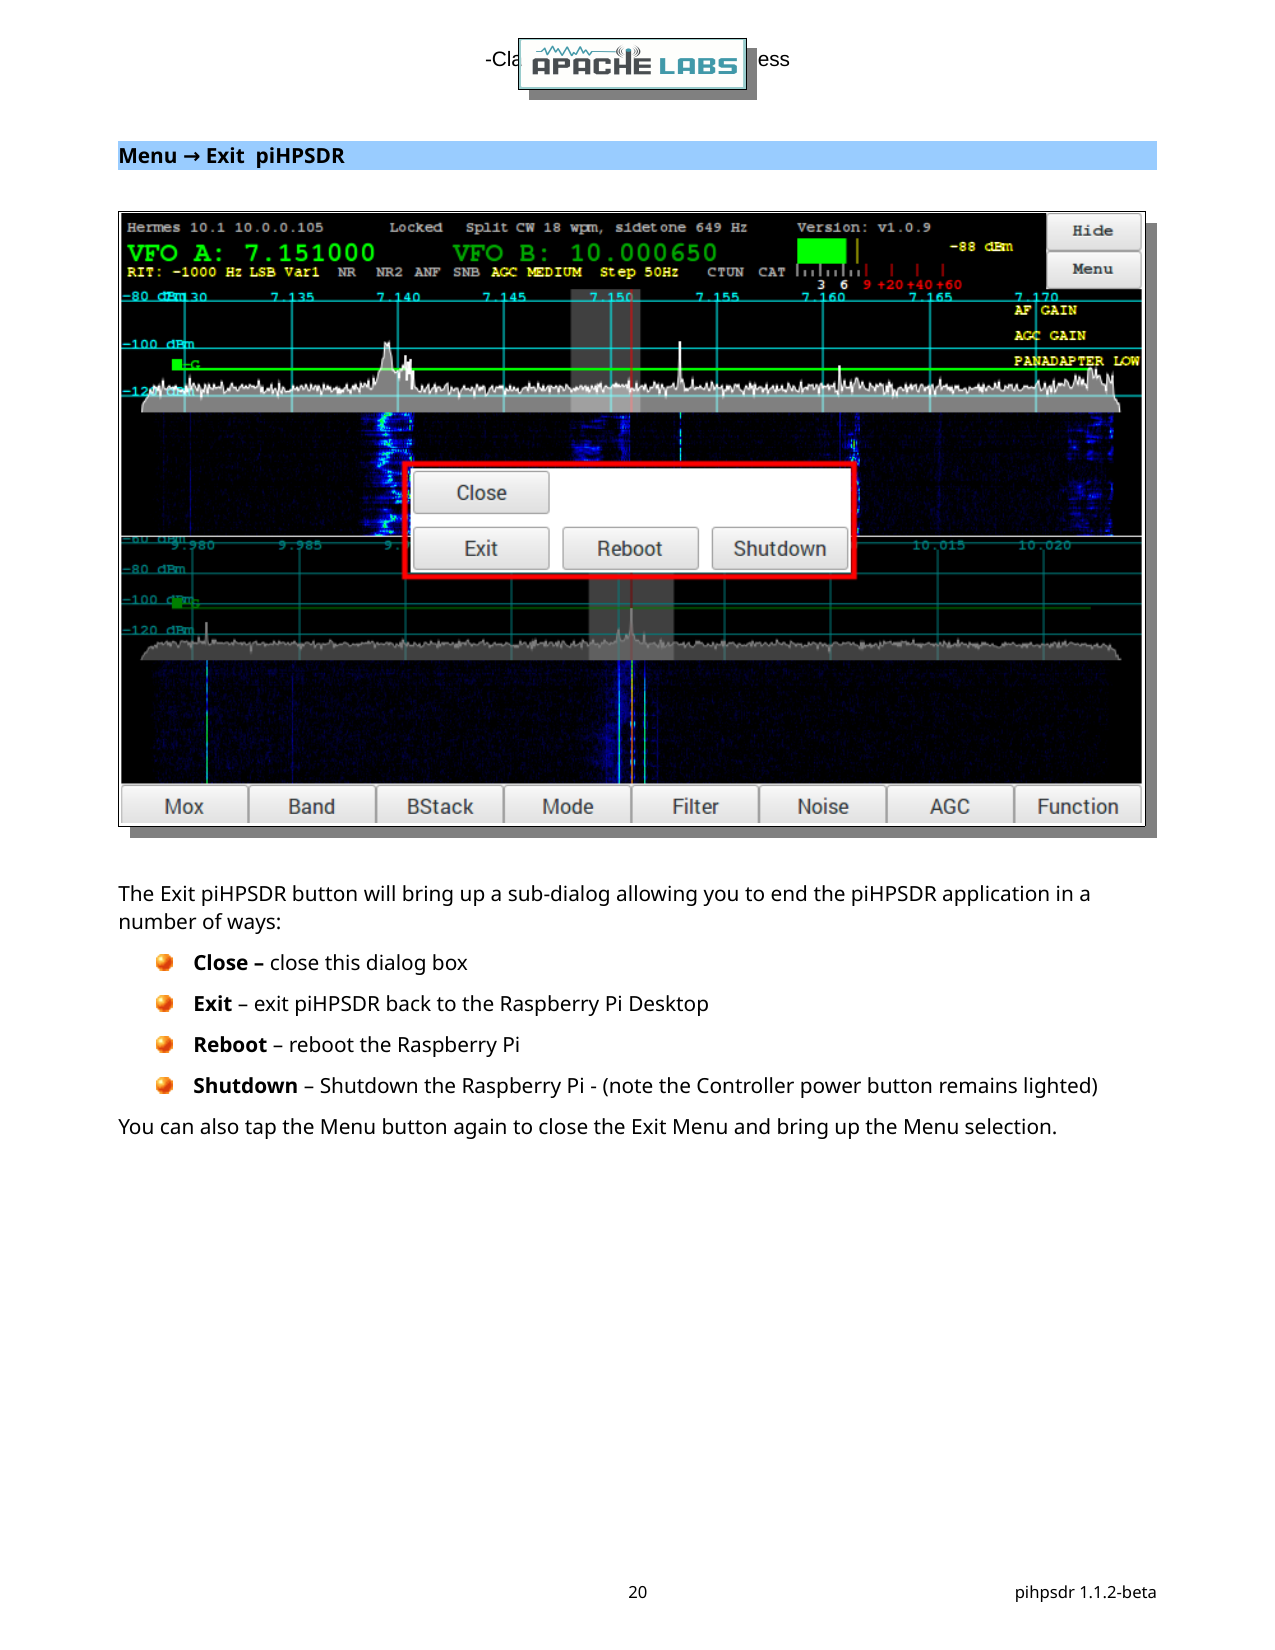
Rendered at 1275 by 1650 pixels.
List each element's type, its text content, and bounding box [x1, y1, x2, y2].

picture [156, 1077, 173, 1094]
list Exit – exit piHPSDR back to the Raspberry Pi Desktop [156, 989, 1157, 1018]
picture [156, 1036, 173, 1053]
picture [121, 213, 1142, 823]
list Reboot – reboot the Raspberry Pi [156, 1030, 1157, 1059]
picture [156, 995, 173, 1012]
text The Exit piHPSDR button will bring up a sub-dialog allowing you to end the piHPSDR application in a number of ways: [118, 879, 1157, 936]
list Close – close this dialog box [156, 948, 1157, 977]
list Shutdown – Shutdown the Raspberry Pi - (note the Controller power button remains lighted) [156, 1071, 1157, 1100]
picture [521, 40, 744, 87]
text You can also tap the Menu button again to close the Exit Menu and bring up the Menu selection. [118, 1112, 1157, 1141]
subtitle Menu → Exit piHPSDR [118, 141, 1157, 170]
picture [156, 954, 173, 971]
